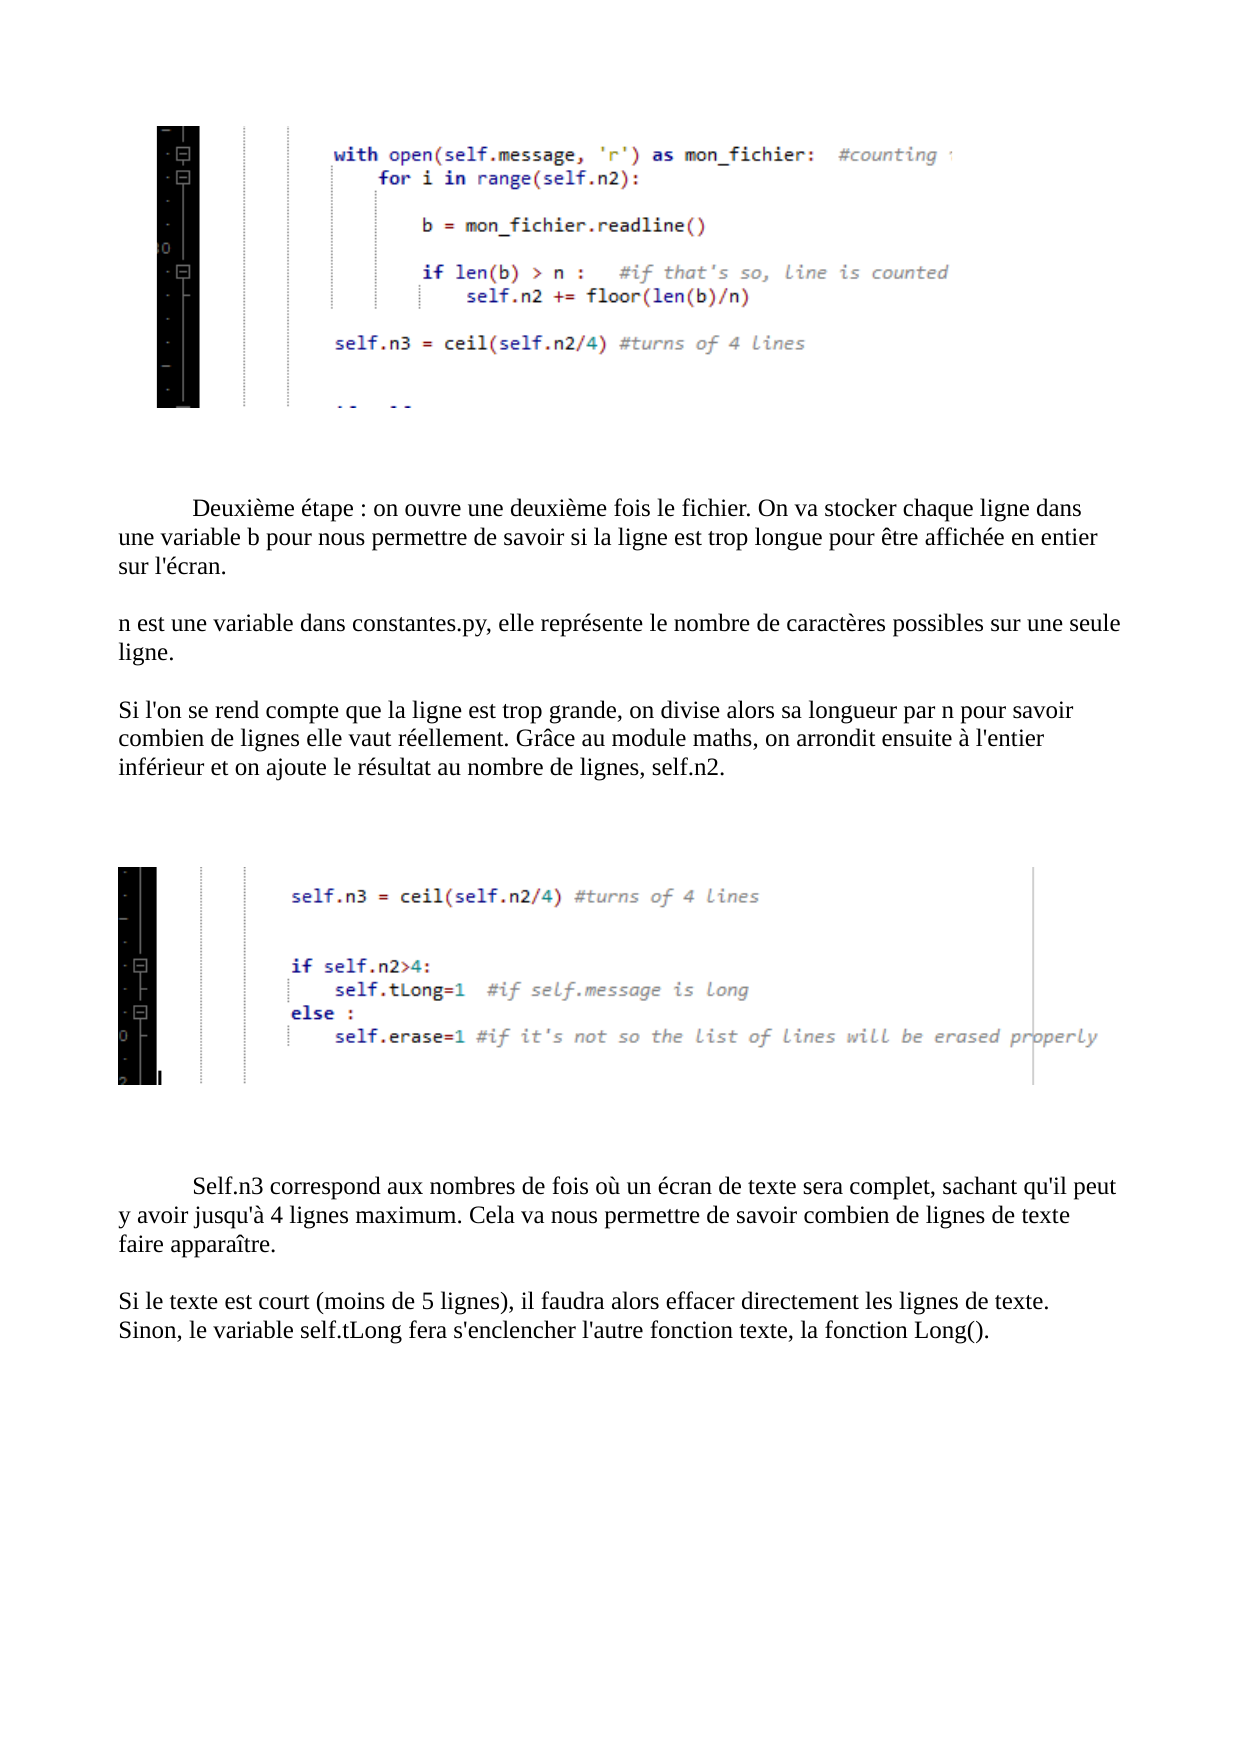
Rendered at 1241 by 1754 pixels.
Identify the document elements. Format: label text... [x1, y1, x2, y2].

text Deuxième étape : on ouvre une deuxième fois le fichier. On va stocker chaque ligne dans une variable b pour nous permettre de savoir si la ligne est trop longue pour être affichée en entier sur l'écran. [118, 493, 1122, 580]
text Si le texte est court (moins de 5 lignes), il faudra alors effacer directement les lignes de texte. [118, 1286, 1122, 1315]
text Sinon, le variable self.tLong fera s'enclencher l'autre fonction texte, la fonction Long(). [118, 1315, 1122, 1344]
text Si l'on se rend compte que la ligne est trop grande, on divise alors sa longueur par n pour savoir combien de lignes elle vaut réellement. Grâce au module maths, on arrondit ensuite à l'entier inférieur et on ajoute le résultat au nombre de lignes, self.n2. [118, 695, 1122, 781]
text Self.n3 correspond aux nombres de fois où un écran de texte sera complet, sachant qu'il peut y avoir jusqu'à 4 lignes maximum. Cela va nous permettre de savoir combien de lignes de texte faire apparaître. [118, 1171, 1122, 1257]
text n est une variable dans constantes.py, elle représente le nombre de caractères possibles sur une seule ligne. [118, 608, 1122, 666]
picture [156, 126, 953, 408]
picture [118, 867, 1123, 1085]
